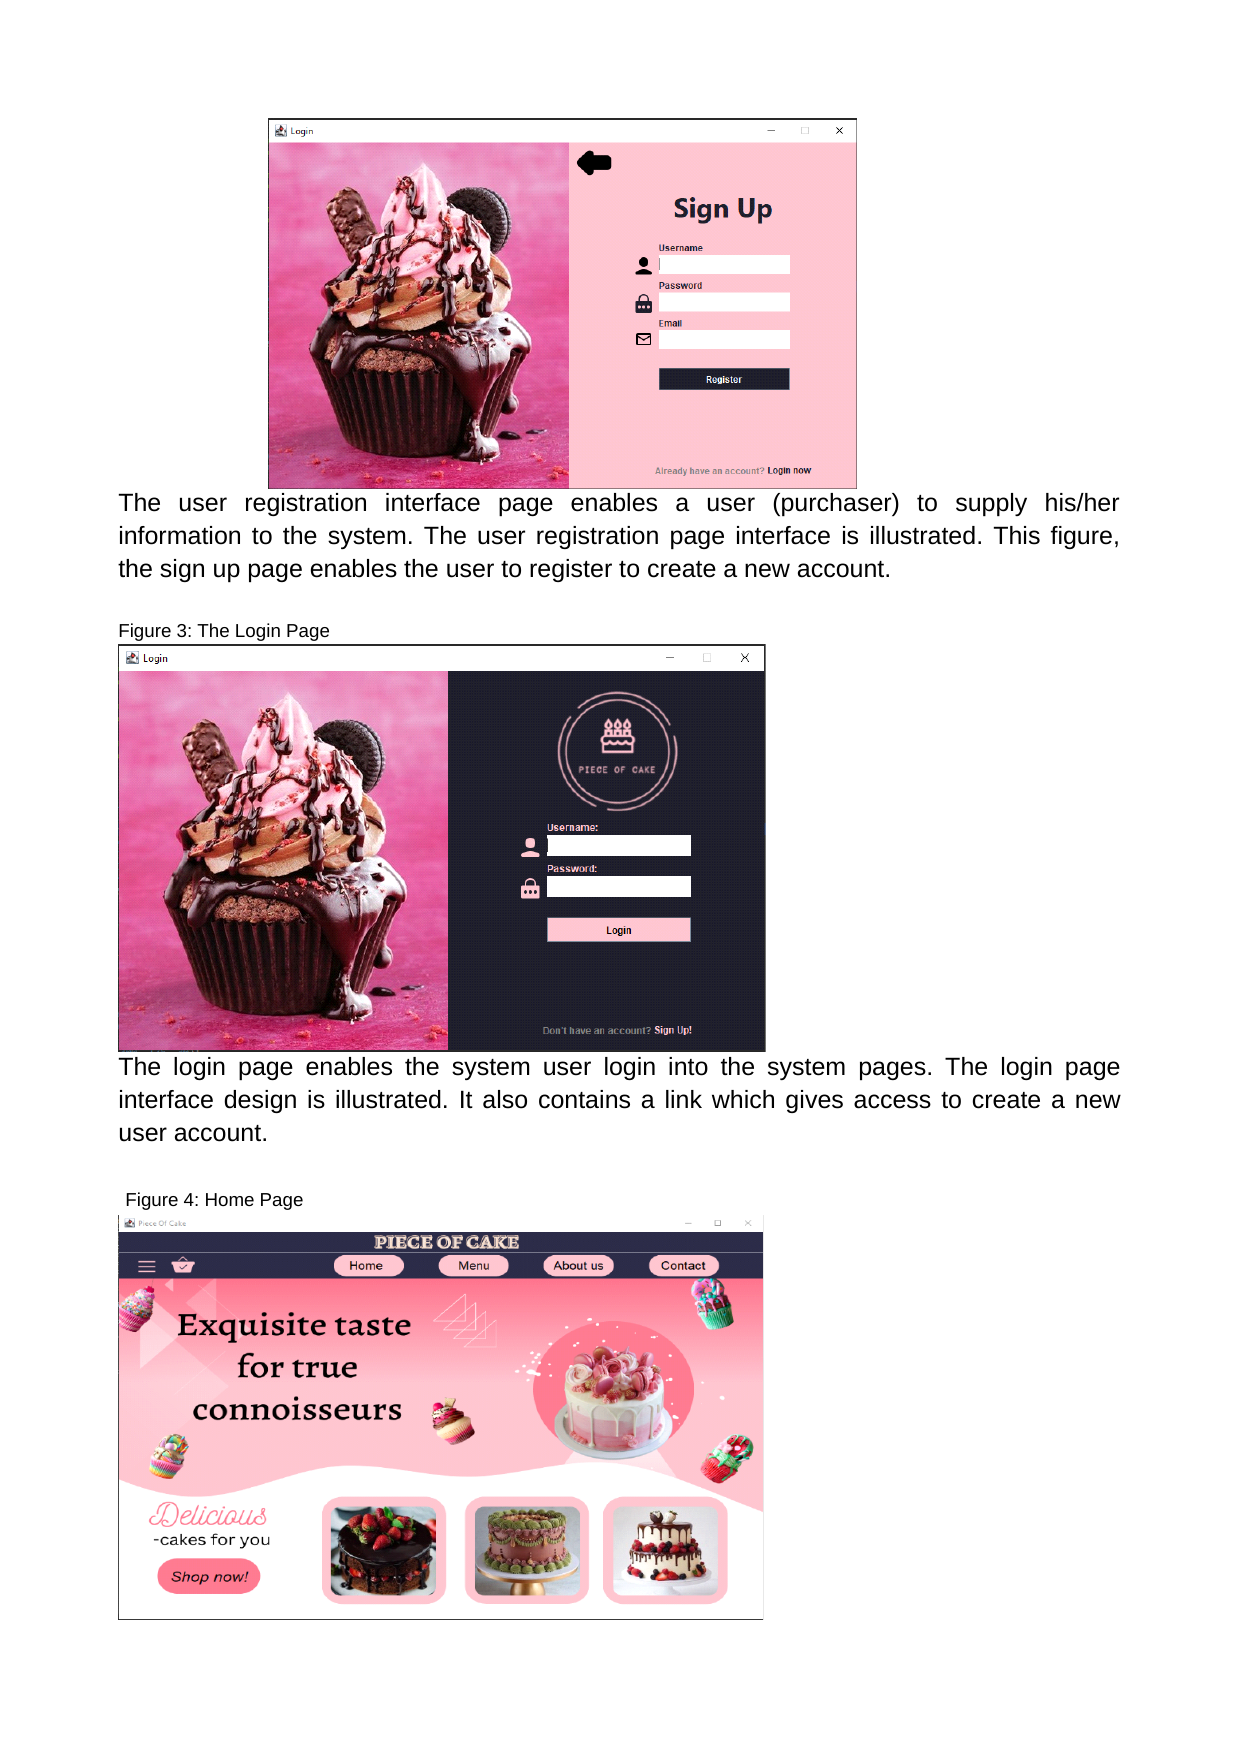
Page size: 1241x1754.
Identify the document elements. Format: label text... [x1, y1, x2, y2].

text The user registration interface page enables a user (purchaser) to supply his/her information to the system. The user registration page interface is illustrated. This figure, the sign up page enables the user to register to create a new account. [118, 488, 1122, 583]
text Figure 3: The Login Page [118, 619, 1122, 641]
text The login page enables the system user login into the system pages. The login page interface design is illustrated. It also contains a link which gives access to create a new user account. [118, 1052, 1122, 1146]
text Figure 4: Home Page [118, 1183, 1122, 1212]
